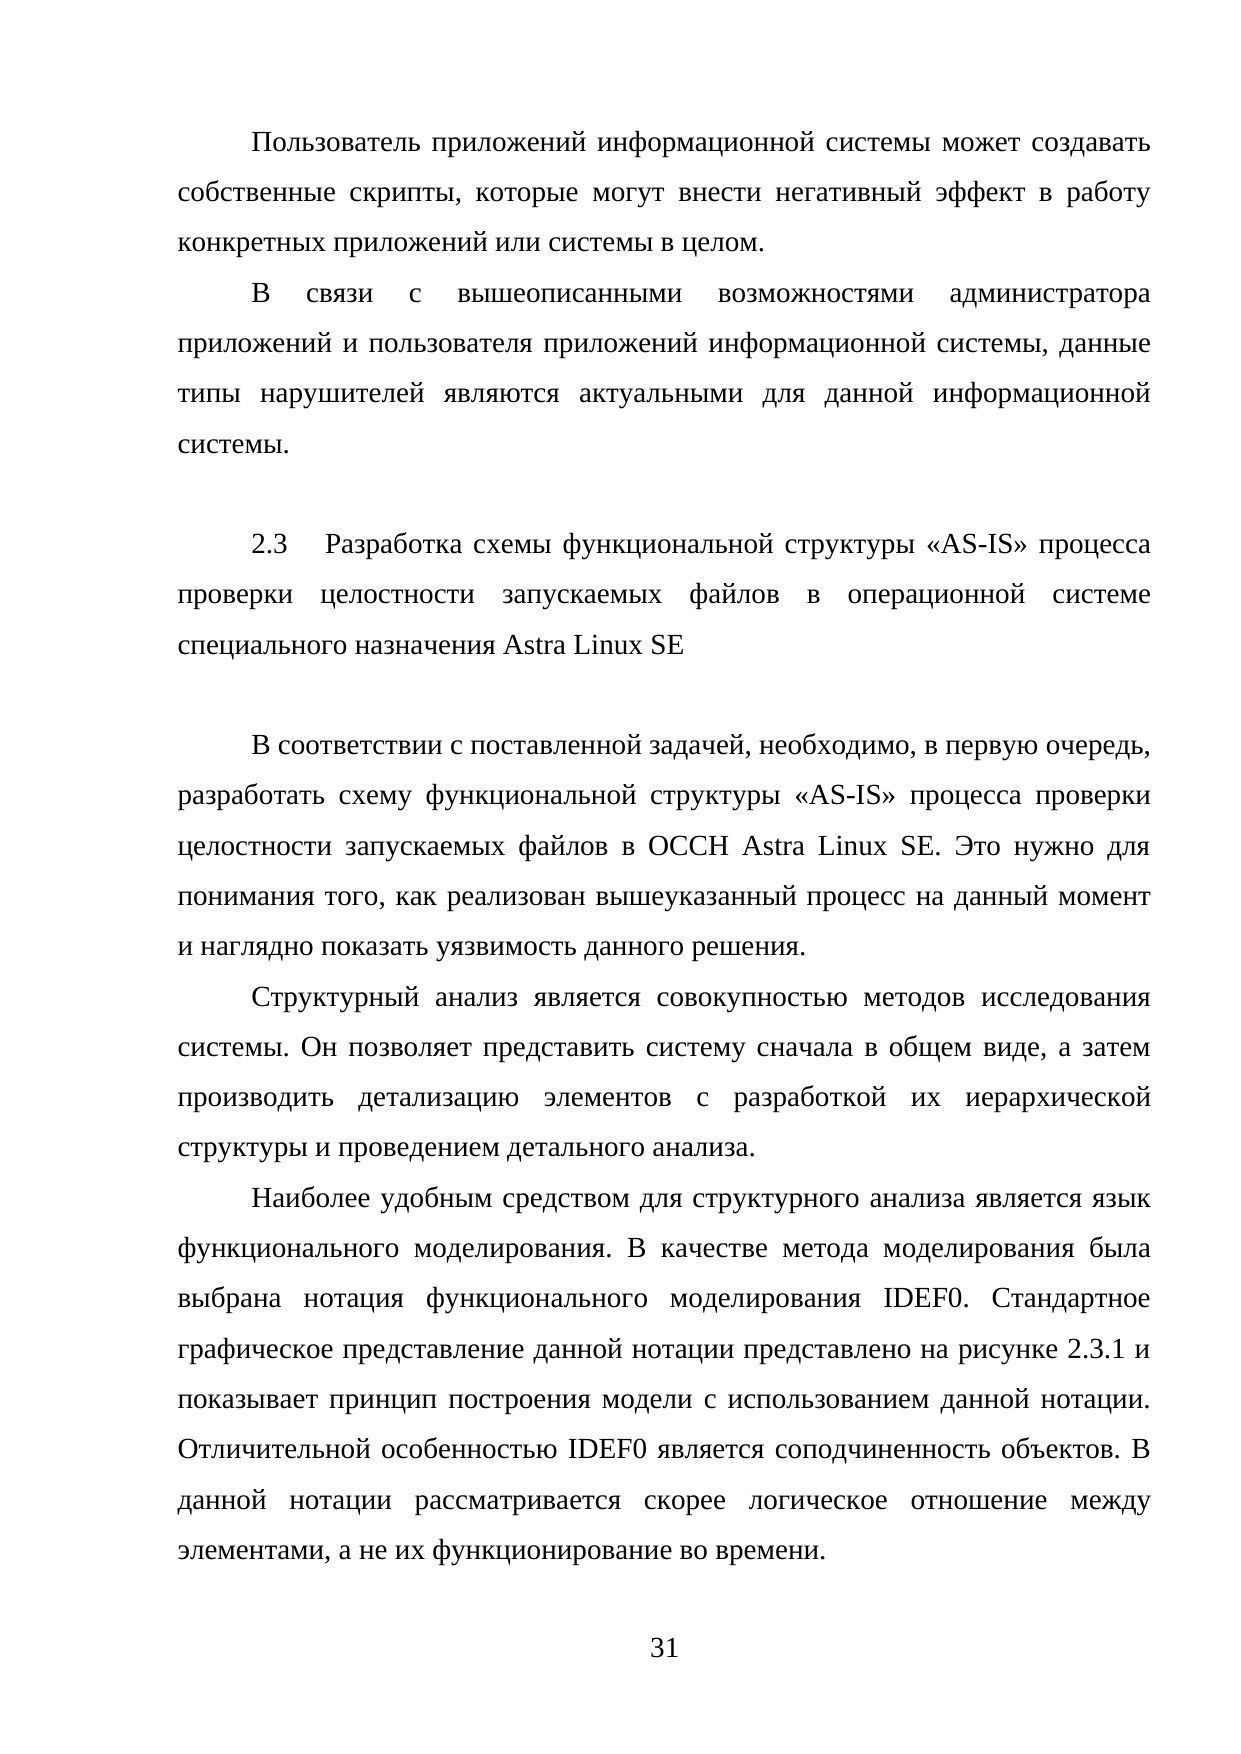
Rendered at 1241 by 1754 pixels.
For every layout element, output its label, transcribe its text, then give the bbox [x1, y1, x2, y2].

text Структурный анализ является совокупностью методов исследования системы. Он позволяет представить систему сначала в общем виде, а затем производить детализацию элементов с разработкой их иерархической структуры и проведением детального анализа. [177, 979, 1152, 1163]
subtitle Разработка схемы функциональной структуры «AS-IS» процесса проверки целостности запускаемых файлов в операционной системе специального назначения Astra Linux SЕ [177, 526, 1152, 660]
text Наиболее удобным средством для структурного анализа является язык функционального моделирования. В качестве метода моделирования была выбрана нотация функционального моделирования IDEF0. Стандартное графическое представление данной нотации представлено на рисунке 2.3.1 и показывает принцип построения модели с использованием данной нотации. Отличительной особенностью IDEF0 является соподчиненность объектов. В данной нотации рассматривается скорее логическое отношение между элементами, а не их функционирование во времени. [177, 1180, 1152, 1566]
text В связи с вышеописанными возможностями администратора приложений и пользователя приложений информационной системы, данные типы нарушителей являются актуальными для данной информационной системы. [177, 275, 1152, 459]
text В соответствии с поставленной задачей, необходимо, в первую очередь, разработать схему функциональной структуры «AS-IS» процесса проверки целостности запускаемых файлов в ОССН Astra Linux SE. Это нужно для понимания того, как реализован вышеуказанный процесс на данный момент и наглядно показать уязвимость данного решения. [177, 727, 1152, 962]
text Пользователь приложений информационной системы может создавать собственные скрипты, которые могут внести негативный эффект в работу конкретных приложений или системы в целом. [177, 124, 1152, 258]
